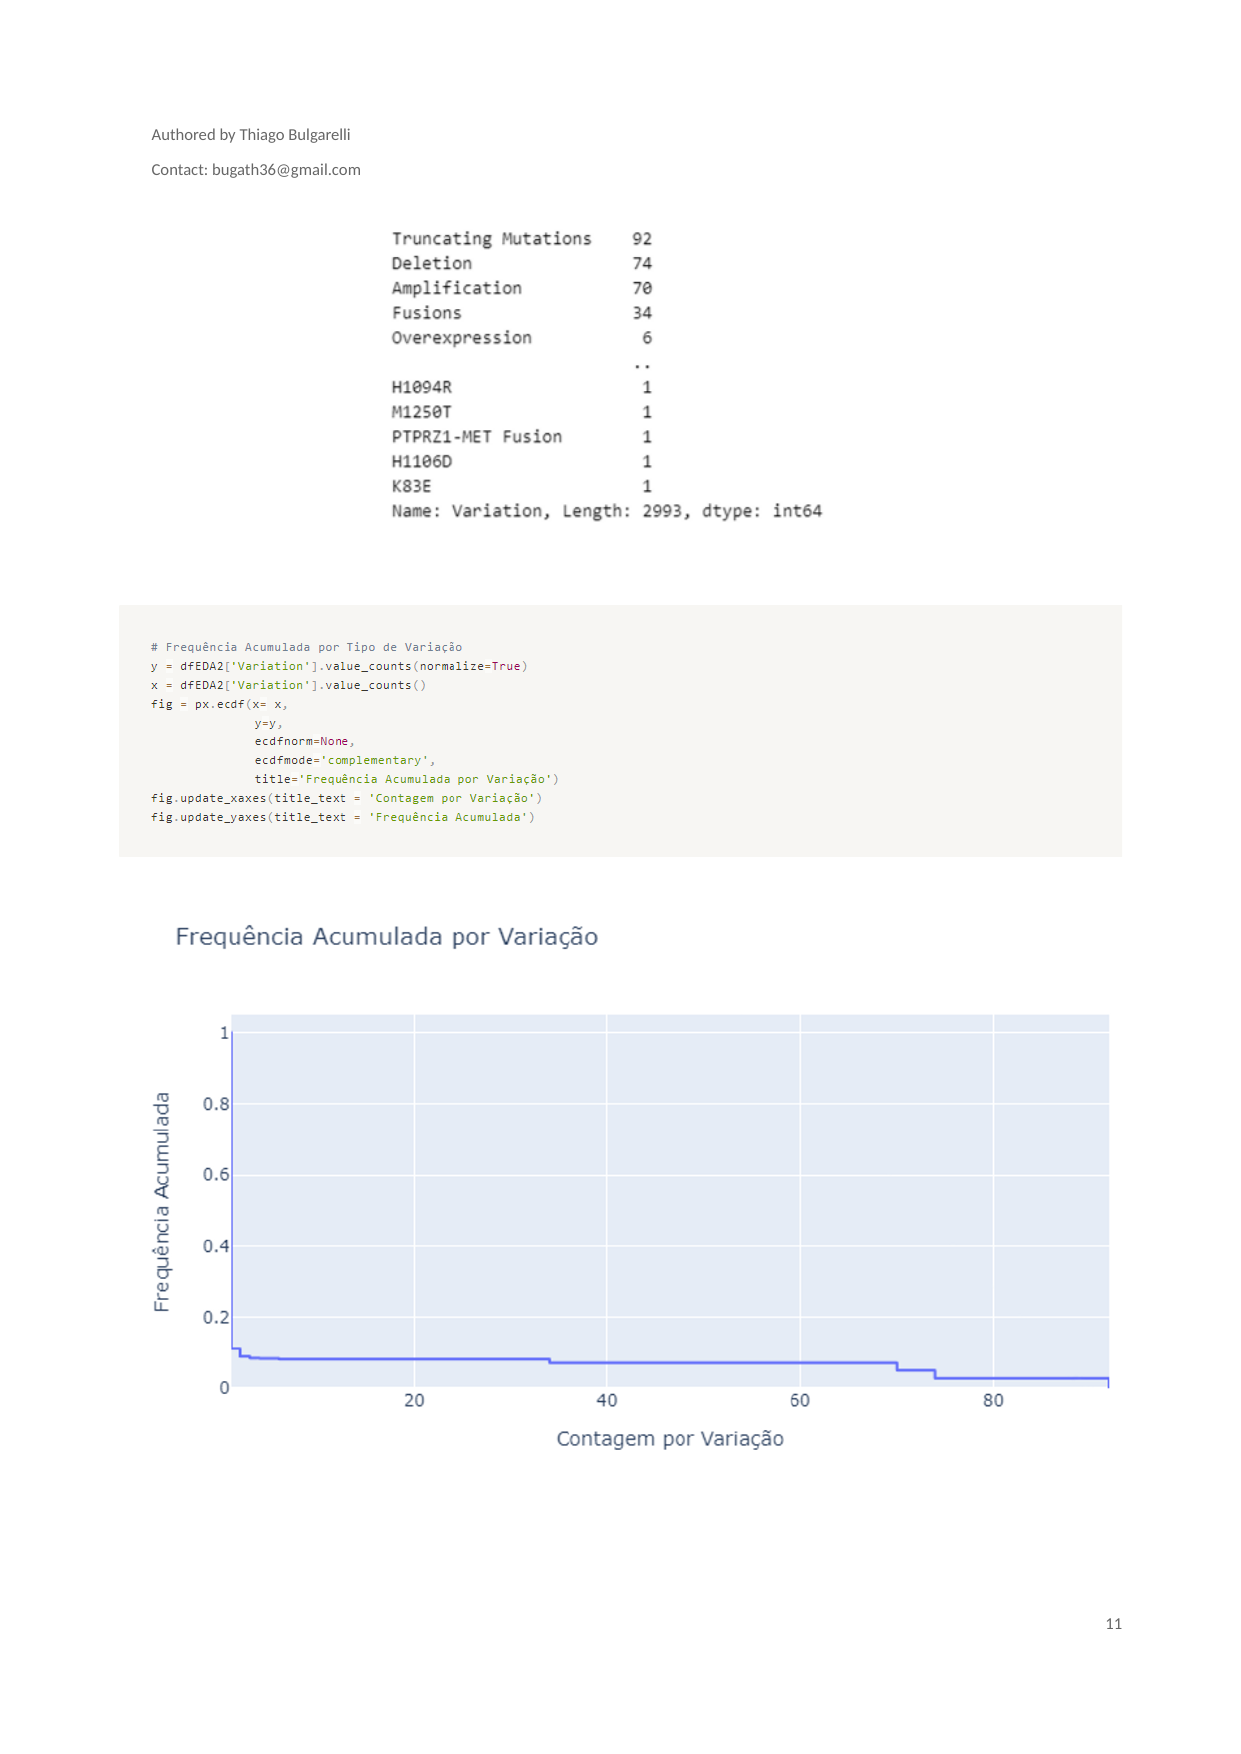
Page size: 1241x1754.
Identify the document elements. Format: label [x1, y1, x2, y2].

picture [124, 911, 1116, 1459]
picture [118, 605, 1123, 857]
